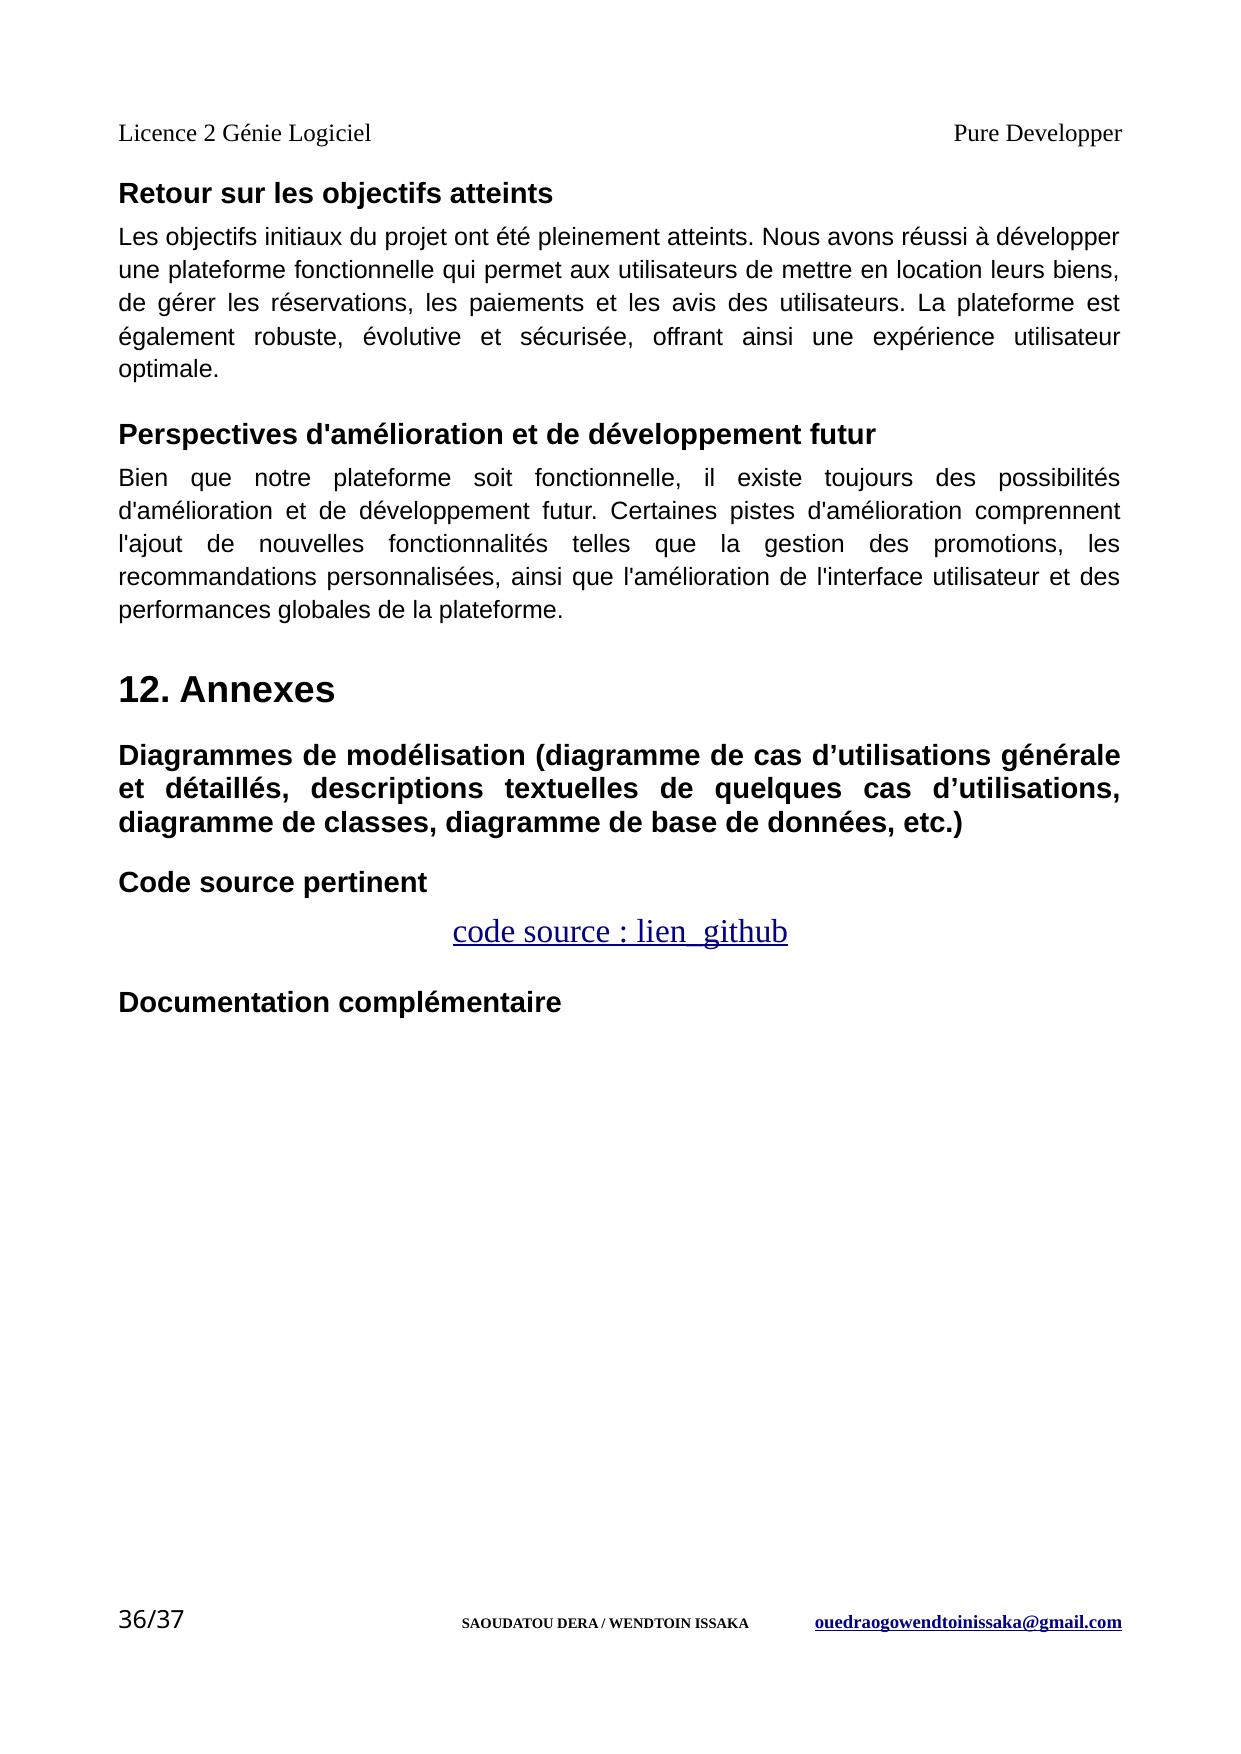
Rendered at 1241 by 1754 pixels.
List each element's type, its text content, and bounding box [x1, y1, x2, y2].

subtitle Code source pertinent [118, 865, 1122, 899]
subtitle Documentation complémentaire [118, 984, 1122, 1018]
subtitle 12. Annexes [118, 667, 1122, 711]
subtitle Diagrammes de modélisation (diagramme de cas d’utilisations générale et détaillés, descriptions textuelles de quelques cas d’utilisations, diagramme de classes, diagramme de base de données, etc.) [118, 738, 1122, 838]
text Les objectifs initiaux du projet ont été pleinement atteints. Nous avons réussi à développer une plateforme fonctionnelle qui permet aux utilisateurs de mettre en location leurs biens, de gérer les réservations, les paiements et les avis des utilisateurs. La plateforme est également robuste, évolutive et sécurisée, offrant ainsi une expérience utilisateur optimale. [118, 222, 1122, 383]
text code source : lien_github [118, 911, 1122, 950]
text Bien que notre plateforme soit fonctionnelle, il existe toujours des possibilités d'amélioration et de développement futur. Certaines pistes d'amélioration comprennent l'ajout de nouvelles fonctionnalités telles que la gestion des promotions, les recommandations personnalisées, ainsi que l'amélioration de l'interface utilisateur et des performances globales de la plateforme. [118, 463, 1122, 623]
subtitle Retour sur les objectifs atteints [118, 176, 1122, 210]
subtitle Perspectives d'amélioration et de développement futur [118, 417, 1122, 450]
